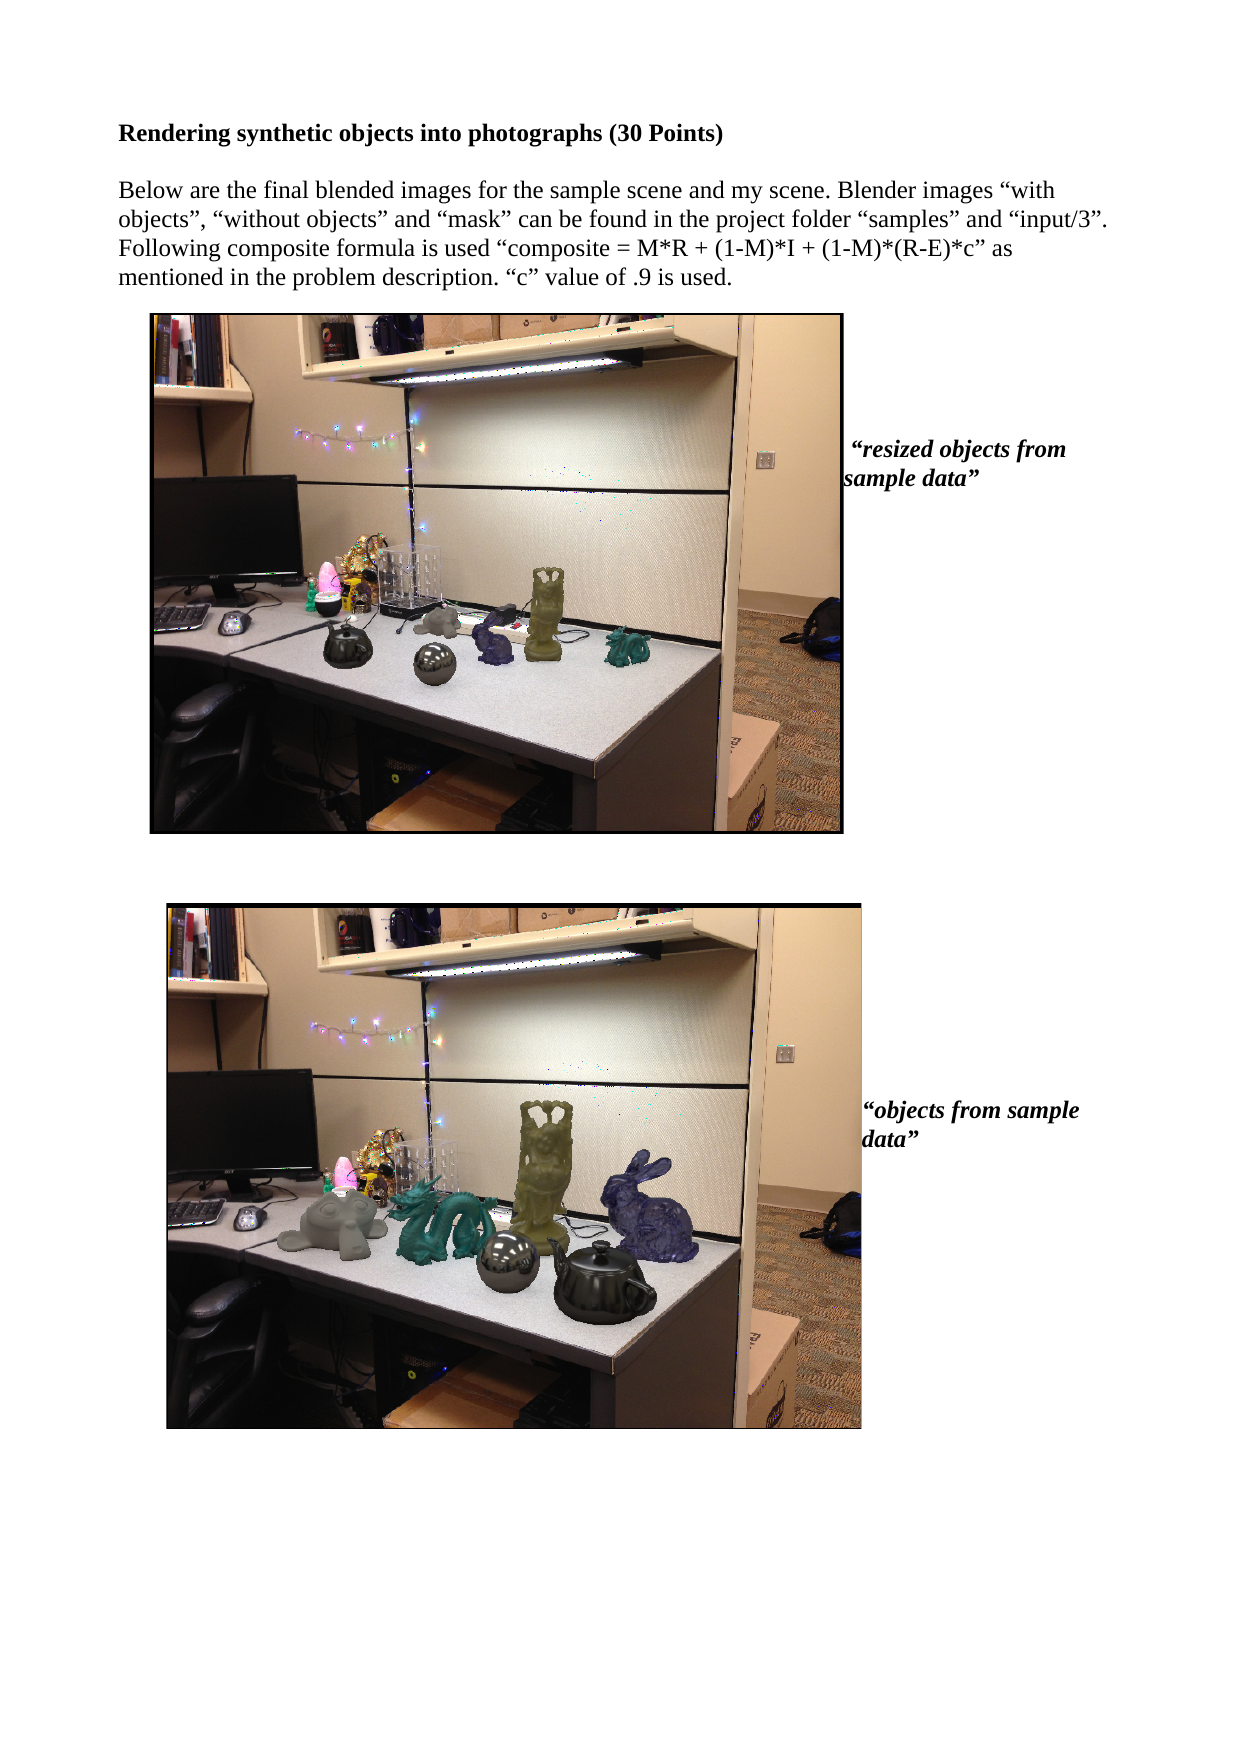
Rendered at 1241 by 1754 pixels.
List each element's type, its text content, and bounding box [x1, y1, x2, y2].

text “resized objects from sample data” [844, 434, 1122, 492]
text Following composite formula is used “composite = M*R + (1-M)*I + (1-M)*(R-E)*c” as mentioned in the problem description. “c” value of .9 is used. [118, 233, 1122, 291]
text “objects from sample data” [862, 1096, 1122, 1153]
text [118, 1096, 166, 1153]
picture [149, 313, 844, 834]
text Below are the final blended images for the sample scene and my scene. Blender images “with objects”, “without objects” and “mask” can be found in the project folder “samples” and “input/3”. [118, 176, 1122, 233]
picture [166, 903, 862, 1429]
text [118, 434, 149, 492]
text Rendering synthetic objects into photographs (30 Points) [118, 118, 1122, 147]
